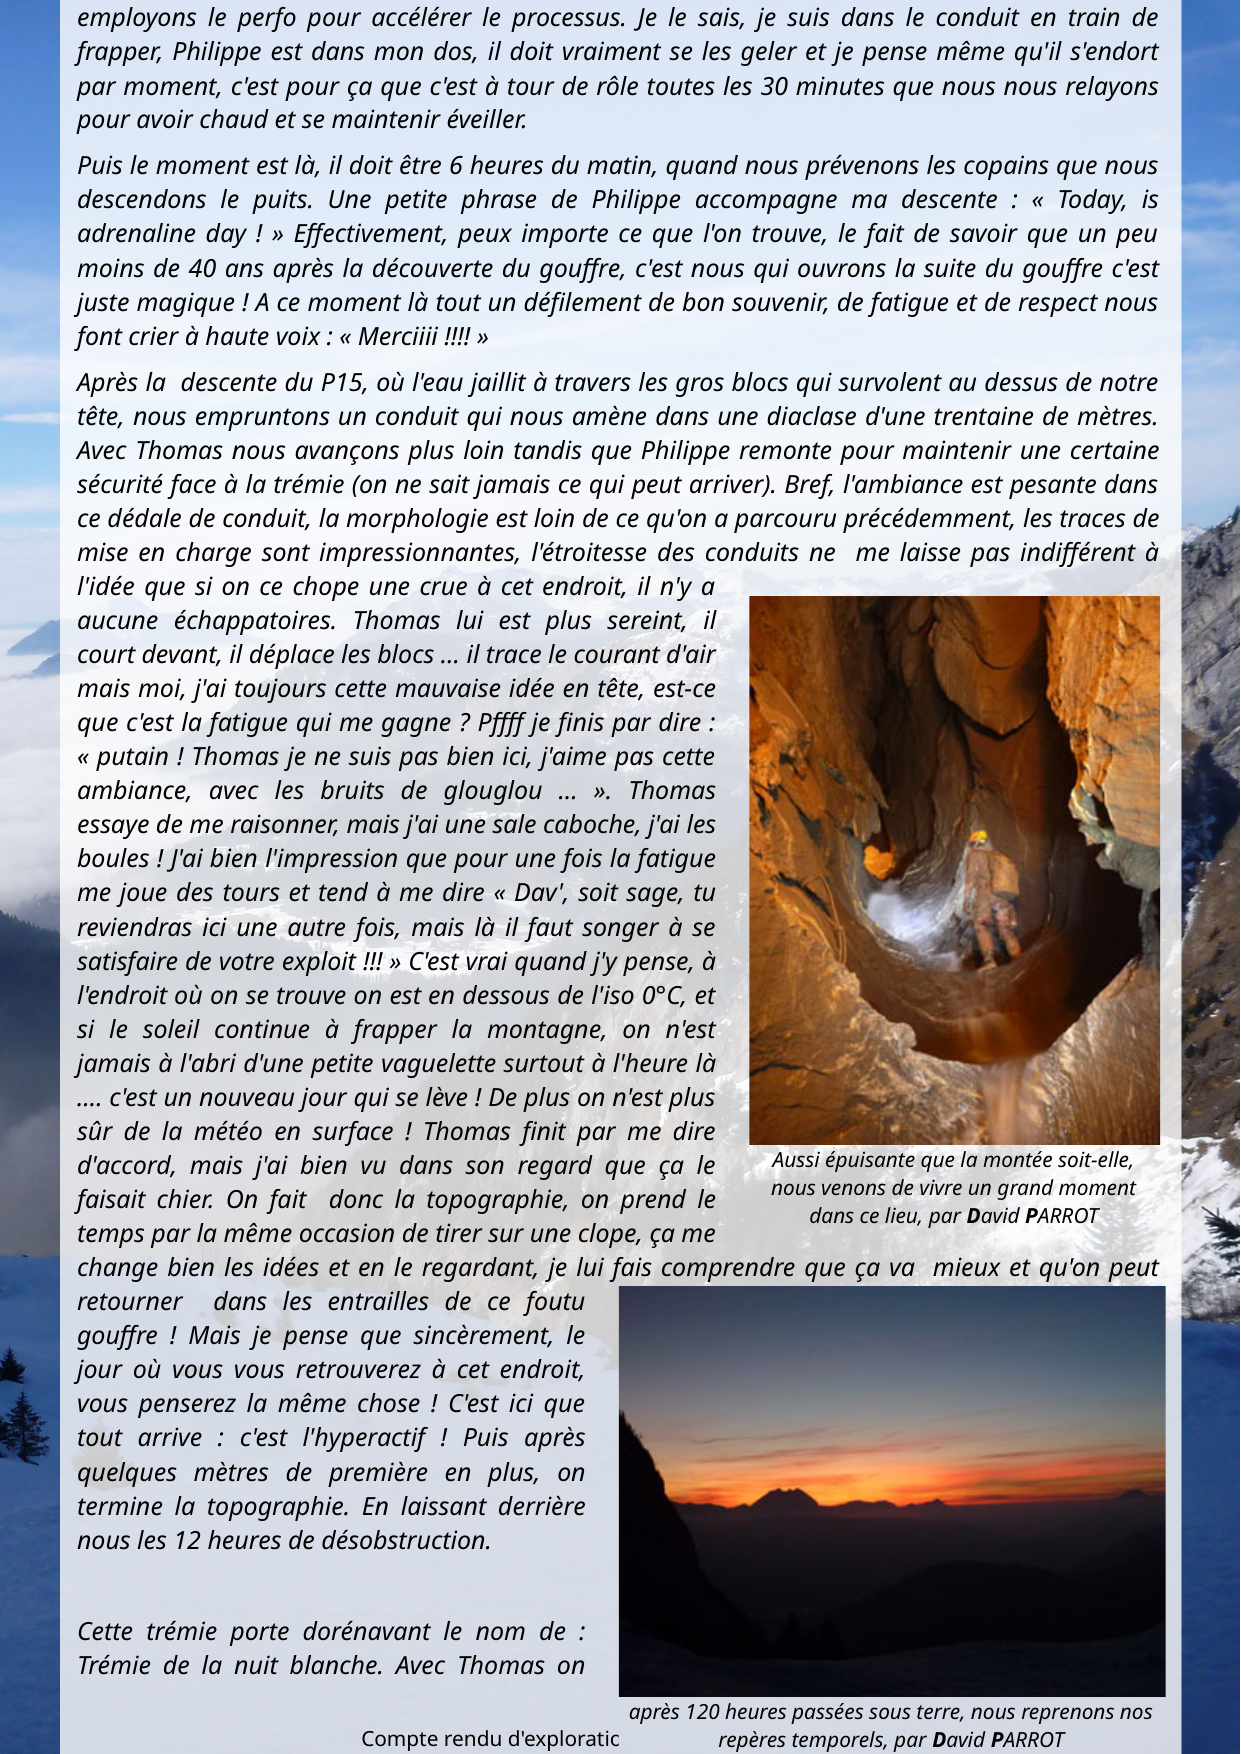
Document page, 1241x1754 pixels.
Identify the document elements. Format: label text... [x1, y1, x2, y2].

text employons le perfo pour accélérer le processus. Je le sais, je suis dans le conduit en train de frapper, Philippe est dans mon dos, il doit vraiment se les geler et je pense même qu'il s'endort par moment, c'est pour ça que c'est à tour de rôle toutes les 30 minutes que nous nous relayons pour avoir chaud et se maintenir éveiller. [77, 0, 1163, 136]
text Après la descente du P15, où l'eau jaillit à travers les gros blocs qui survolent au dessus de notre tête, nous empruntons un conduit qui nous amène dans une diaclase d'une trentaine de mètres. Avec Thomas nous avançons plus loin tandis que Philippe remonte pour maintenir une certaine sécurité face à la trémie (on ne sait jamais ce qui peut arriver). Bref, l'ambiance est pesante dans ce dédale de conduit, la morphologie est loin de ce qu'on a parcouru précédemment, les traces de mise en charge sont impressionnantes, l'étroitesse des conduits ne me laisse pas indifférent à l'idée que si on ce chope une crue à cet endroit, il n'y a aucune échappatoires. Thomas lui est plus sereint, il court devant, il déplace les blocs … il trace le courant d'air mais moi, j'ai toujours cette mauvaise idée en tête, est-ce que c'est la fatigue qui me gagne ? Pffff je finis par dire : « putain ! Thomas je ne suis pas bien ici, j'aime pas cette ambiance, avec les bruits de glouglou … ». Thomas essaye de me raisonner, mais j'ai une sale caboche, j'ai les boules ! J'ai bien l'impression que pour une fois la fatigue me joue des tours et tend à me dire « Dav', soit sage, tu reviendras ici une autre fois, mais là il faut songer à se satisfaire de votre exploit !!! » C'est vrai quand j'y pense, à l'endroit où on se trouve on est en dessous de l'iso 0°C, et si le soleil continue à frapper la montagne, on n'est jamais à l'abri d'une petite vaguelette surtout à l'heure là …. c'est un nouveau jour qui se lève ! De plus on n'est plus sûr de la météo en surface ! Thomas finit par me dire d'accord, mais j'ai bien vu dans son regard que ça le faisait chier. On fait donc la topographie, on prend le temps par la même occasion de tirer sur une clope, ça me change bien les idées et en le regardant, je lui fais comprendre que ça va mieux et qu'on peut retourner dans les entrailles de ce foutu gouffre ! Mais je pense que sincèrement, le jour où vous vous retrouverez à cet endroit, vous penserez la même chose ! C'est ici que tout arrive : c'est l'hyperactif ! Puis après quelques mètres de première en plus, on termine la topographie. En laissant derrière nous les 12 heures de désobstruction. [77, 364, 1163, 1556]
picture [0, 0, 1241, 1754]
text Aussi épuisante que la montée soit-elle, nous venons de vivre un grand moment dans ce lieu, par David PARROT [749, 1145, 1160, 1230]
text après 120 heures passées sous terre, nous reprenons nos repères temporels, par David PARROT [618, 1697, 1165, 1754]
picture [612, 1736, 618, 1745]
text Puis le moment est là, il doit être 6 heures du matin, quand nous prévenons les copains que nous descendons le puits. Une petite phrase de Philippe accompagne ma descente : « Today, is adrenaline day ! » Effectivement, peux importe ce que l'on trouve, le fait de savoir que un peu moins de 40 ans après la découverte du gouffre, c'est nous qui ouvrons la suite du gouffre c'est juste magique ! A ce moment là tout un défilement de bon souvenir, de fatigue et de respect nous font crier à haute voix : « Merciiii !!!! » [77, 148, 1163, 352]
text Cette trémie porte dorénavant le nom de : Trémie de la nuit blanche. Avec Thomas on [77, 1614, 618, 1682]
